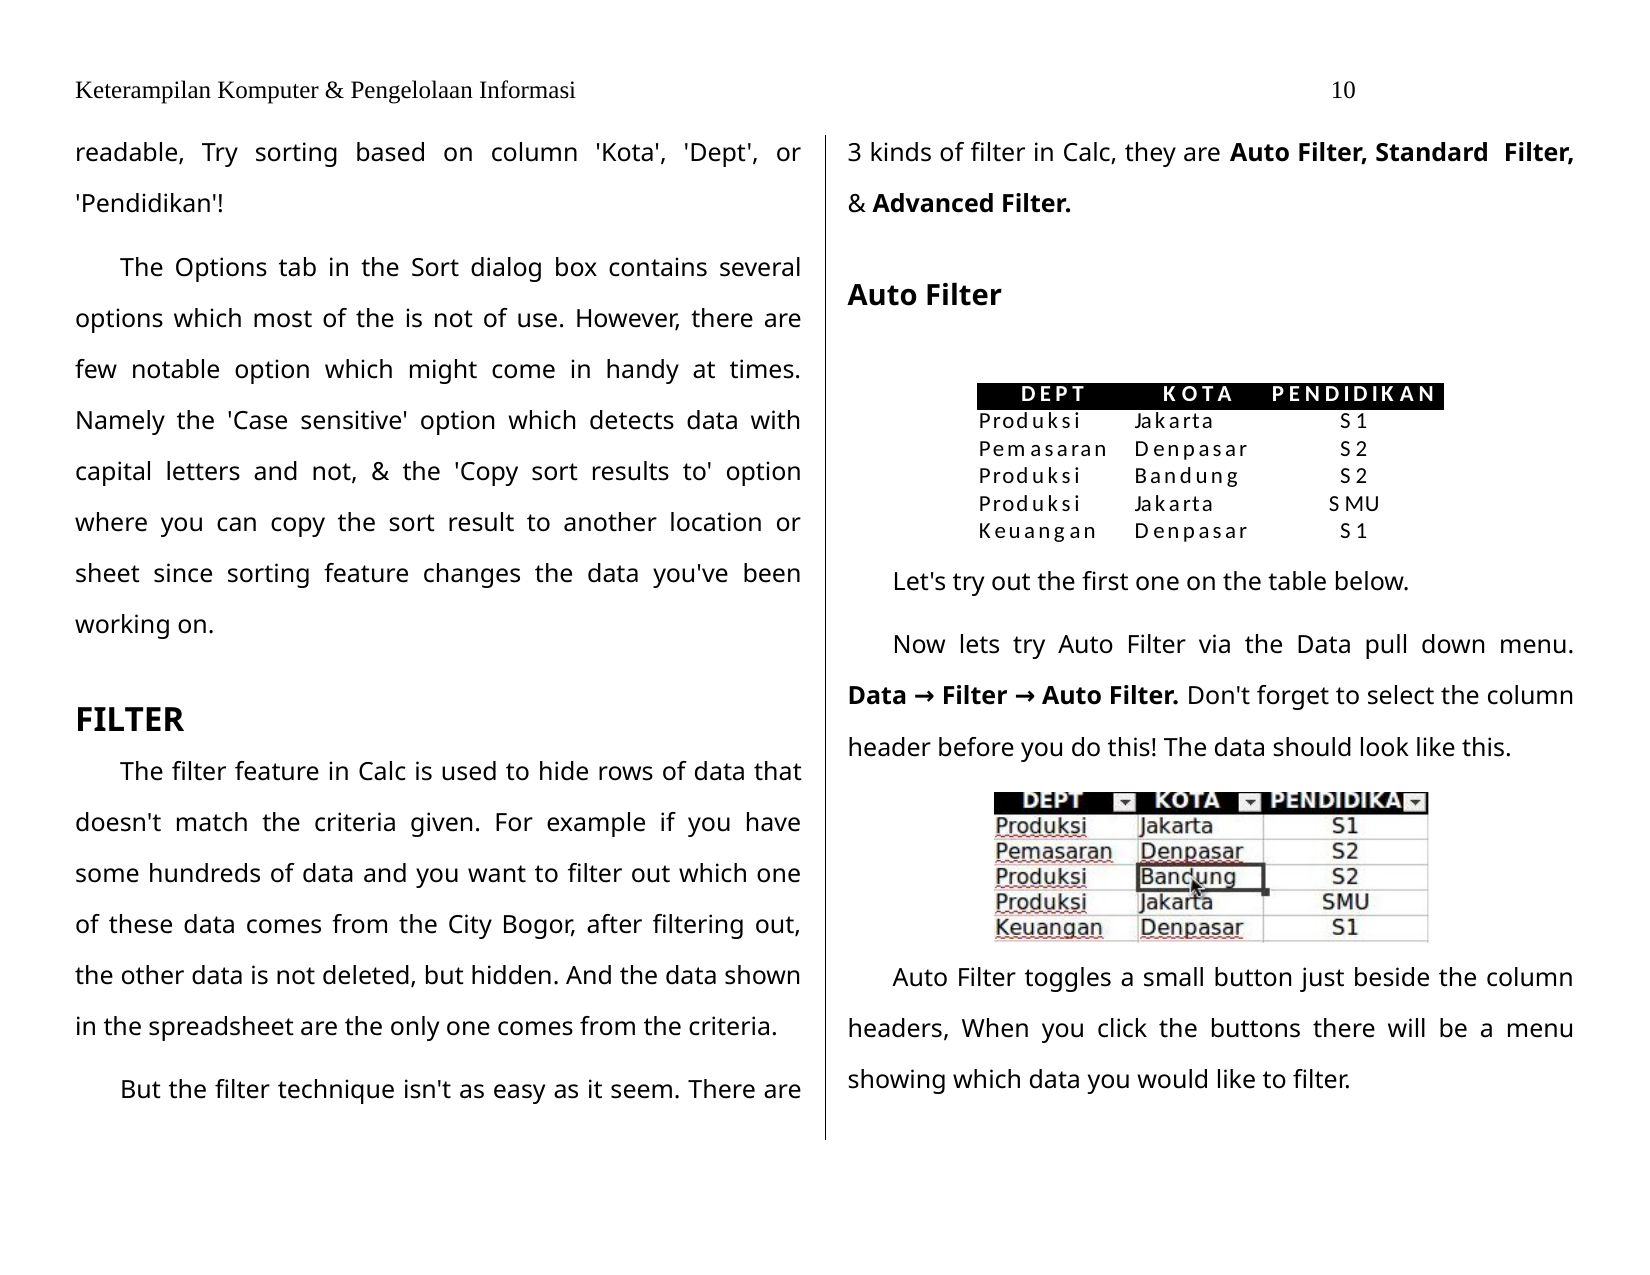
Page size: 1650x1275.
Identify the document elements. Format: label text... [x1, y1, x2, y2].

text The filter feature in Calc is used to hide rows of data that doesn't match the criteria given. For example if you have some hundreds of data and you want to filter out which one of these data comes from the City Bogor, after filtering out, the other data is not deleted, but hidden. And the data shown in the spreadsheet are the only one comes from the criteria. [75, 753, 802, 1043]
text Some 3 levels sort should make that data much more readable, Try sorting based on column 'Kota', 'Dept', or 'Pendidikan'! [75, 135, 802, 220]
text Now lets try Auto Filter via the Data pull down menu. Data → Filter → Auto Filter. Don't forget to select the column header before you do this! The data should look like this. [847, 627, 1575, 763]
text Auto Filter toggles a small button just beside the column headers, When you click the buttons there will be a menu showing which data you would like to filter. [847, 793, 1575, 1096]
text 3 kinds of filter in Calc, they are Auto Filter, Standard Filter, & Advanced Filter. [847, 135, 1575, 220]
text Let's try out the first one on the table below. [847, 347, 1575, 598]
text But the filter technique isn't as easy as it seem. There are [75, 1072, 802, 1106]
picture [994, 792, 1429, 943]
subtitle FILTER [75, 695, 802, 741]
text The Options tab in the Sort dialog box contains several options which most of the is not of use. However, there are few notable option which might come in handy at times. Namely the 'Case sensitive' option which detects data with capital letters and not, & the 'Copy sort results to' option where you can copy the sort result to another location or sheet since sorting feature changes the data you've been working on. [75, 249, 802, 641]
subtitle Auto Filter [847, 274, 1575, 314]
